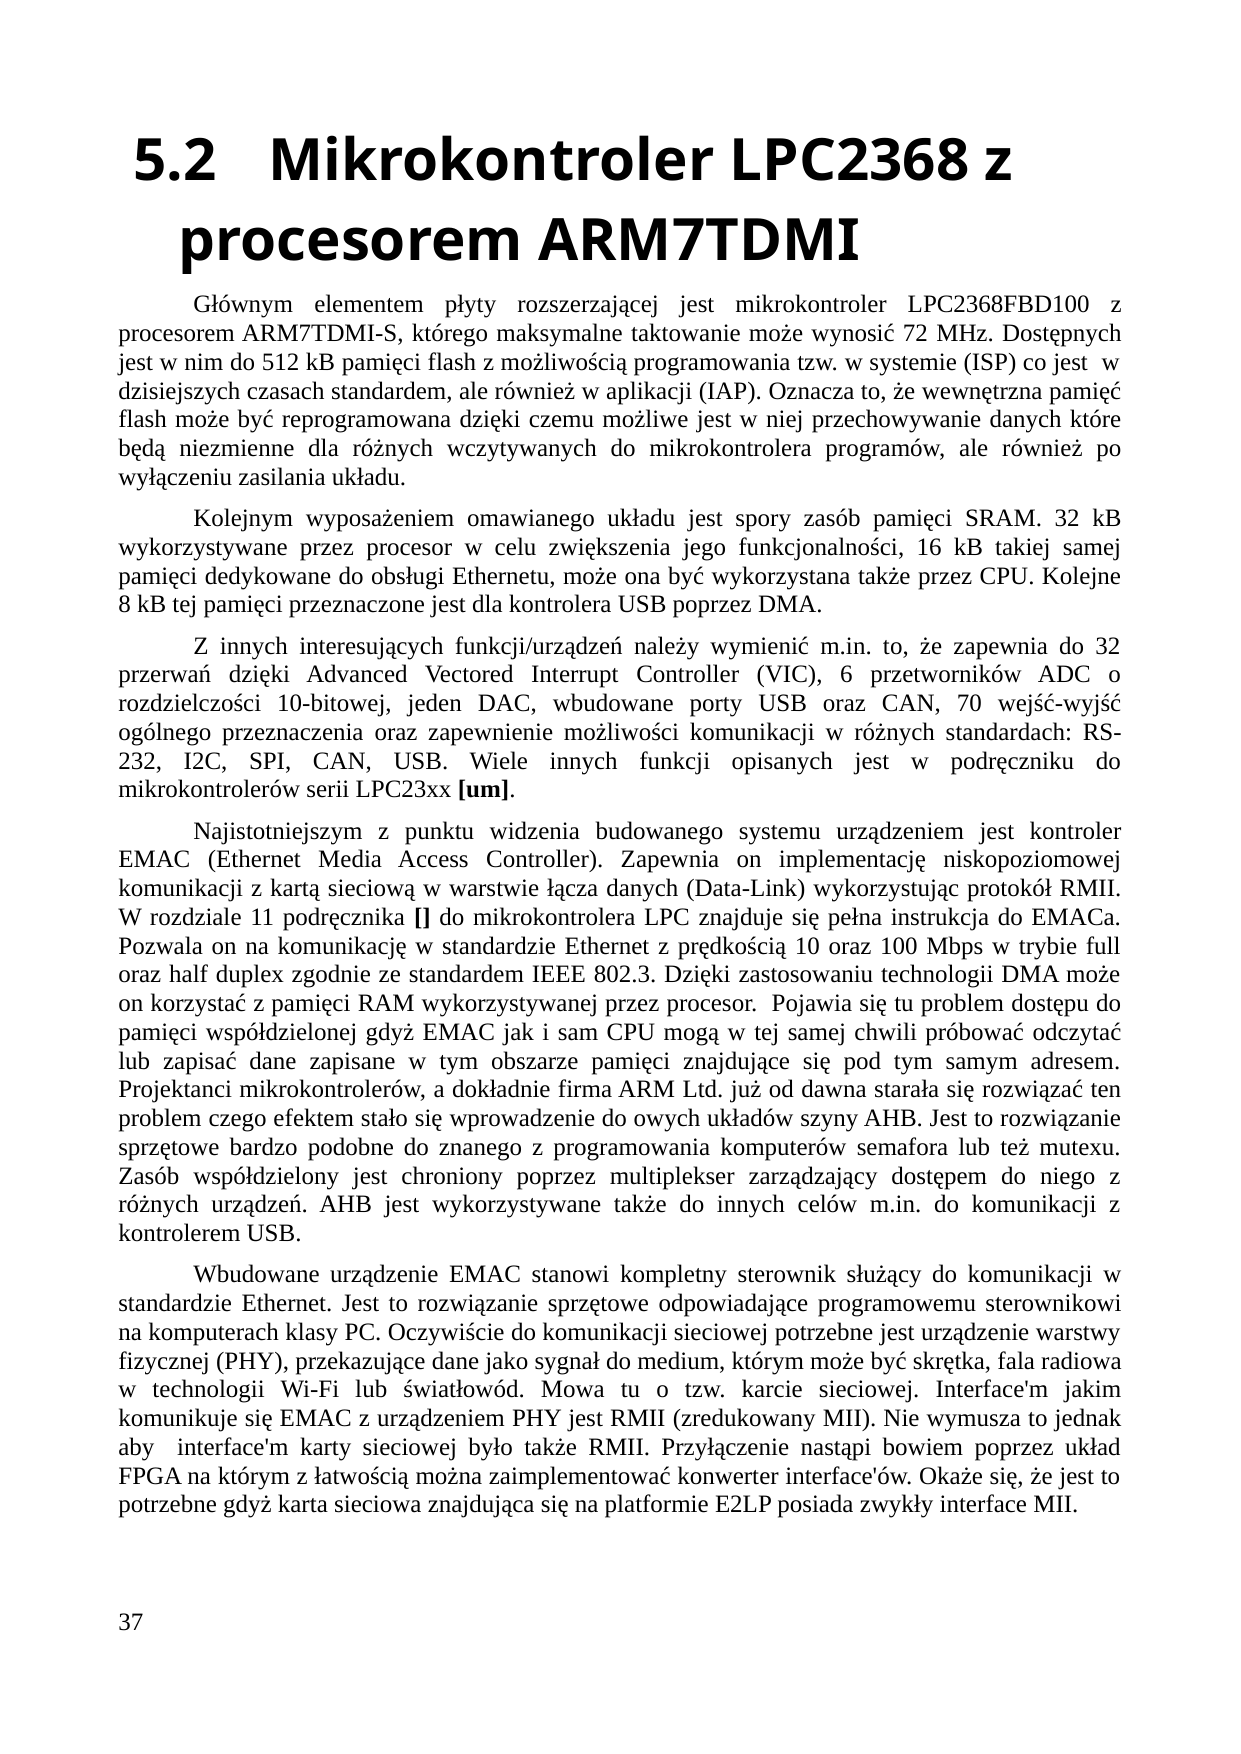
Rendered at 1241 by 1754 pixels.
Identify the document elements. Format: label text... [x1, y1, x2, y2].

text Kolejnym wyposażeniem omawianego układu jest spory zasób pamięci SRAM. 32 kB wykorzystywane przez procesor w celu zwiększenia jego funkcjonalności, 16 kB takiej samej pamięci dedykowane do obsługi Ethernetu, może ona być wykorzystana także przez CPU. Kolejne 8 kB tej pamięci przeznaczone jest dla kontrolera USB poprzez DMA. [118, 503, 1122, 618]
text Głównym elementem płyty rozszerzającej jest mikrokontroler LPC2368FBD100 z procesorem ARM7TDMI-S, którego maksymalne taktowanie może wynosić 72 MHz. Dostępnych jest w nim do 512 kB pamięci flash z możliwością programowania tzw. w systemie (ISP) co jest w dzisiejszych czasach standardem, ale również w aplikacji (IAP). Oznacza to, że wewnętrzna pamięć flash może być reprogramowana dzięki czemu możliwe jest w niej przechowywanie danych które będą niezmienne dla różnych wczytywanych do mikrokontrolera programów, ale również po wyłączeniu zasilania układu. [118, 289, 1122, 491]
subtitle Mikrokontroler LPC2368 z procesorem ARM7TDMI [118, 118, 1122, 277]
text Najistotniejszym z punktu widzenia budowanego systemu urządzeniem jest kontroler EMAC (Ethernet Media Access Controller). Zapewnia on implementację niskopoziomowej komunikacji z kartą sieciową w warstwie łącza danych (Data-Link) wykorzystując protokół RMII. W rozdziale 11 podręcznika [] do mikrokontrolera LPC znajduje się pełna instrukcja do EMACa. Pozwala on na komunikację w standardzie Ethernet z prędkością 10 oraz 100 Mbps w trybie full oraz half duplex zgodnie ze standardem IEEE 802.3. Dzięki zastosowaniu technologii DMA może on korzystać z pamięci RAM wykorzystywanej przez procesor. Pojawia się tu problem dostępu do pamięci współdzielonej gdyż EMAC jak i sam CPU mogą w tej samej chwili próbować odczytać lub zapisać dane zapisane w tym obszarze pamięci znajdujące się pod tym samym adresem. Projektanci mikrokontrolerów, a dokładnie firma ARM Ltd. już od dawna starała się rozwiązać ten problem czego efektem stało się wprowadzenie do owych układów szyny AHB. Jest to rozwiązanie sprzętowe bardzo podobne do znanego z programowania komputerów semafora lub też mutexu. Zasób współdzielony jest chroniony poprzez multiplekser zarządzający dostępem do niego z różnych urządzeń. AHB jest wykorzystywane także do innych celów m.in. do komunikacji z kontrolerem USB. [118, 816, 1122, 1247]
text Z innych interesujących funkcji/urządzeń należy wymienić m.in. to, że zapewnia do 32 przerwań dzięki Advanced Vectored Interrupt Controller (VIC), 6 przetworników ADC o rozdzielczości 10-bitowej, jeden DAC, wbudowane porty USB oraz CAN, 70 wejść-wyjść ogólnego przeznaczenia oraz zapewnienie możliwości komunikacji w różnych standardach: RS-232, I2C, SPI, CAN, USB. Wiele innych funkcji opisanych jest w podręczniku do mikrokontrolerów serii LPC23xx [um]. [118, 631, 1122, 803]
text Wbudowane urządzenie EMAC stanowi kompletny sterownik służący do komunikacji w standardzie Ethernet. Jest to rozwiązanie sprzętowe odpowiadające programowemu sterownikowi na komputerach klasy PC. Oczywiście do komunikacji sieciowej potrzebne jest urządzenie warstwy fizycznej (PHY), przekazujące dane jako sygnał do medium, którym może być skrętka, fala radiowa w technologii Wi-Fi lub światłowód. Mowa tu o tzw. karcie sieciowej. Interface'm jakim komunikuje się EMAC z urządzeniem PHY jest RMII (zredukowany MII). Nie wymusza to jednak aby interface'm karty sieciowej było także RMII. Przyłączenie nastąpi bowiem poprzez układ FPGA na którym z łatwością można zaimplementować konwerter interface'ów. Okaże się, że jest to potrzebne gdyż karta sieciowa znajdująca się na platformie E2LP posiada zwykły interface MII. [118, 1259, 1122, 1518]
